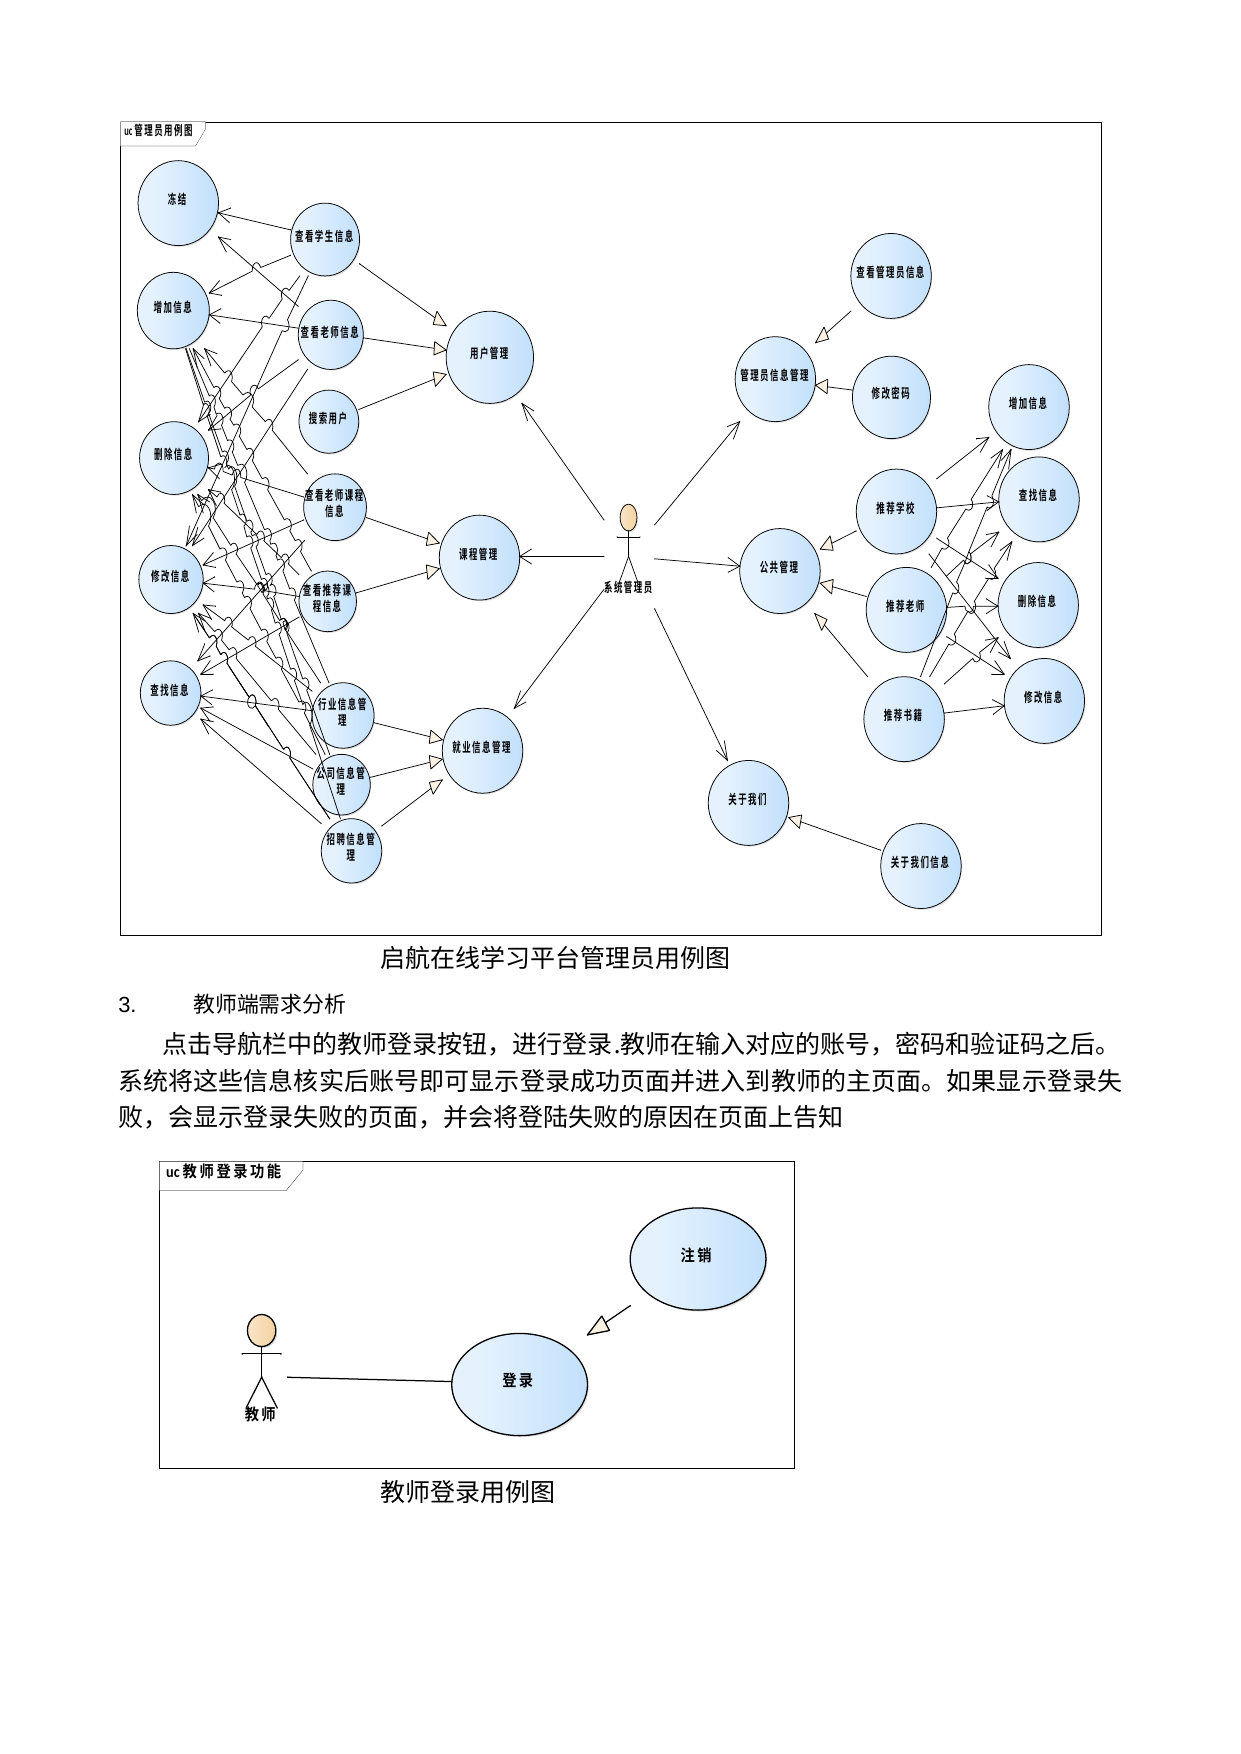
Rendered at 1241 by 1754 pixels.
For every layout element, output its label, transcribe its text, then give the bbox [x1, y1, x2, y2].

text 教师登录用例图 [337, 1472, 1122, 1508]
text 启航在线学习平台管理员用例图 [337, 939, 1122, 975]
text 点击导航栏中的教师登录按钮，进行登录.教师在输入对应的账号，密码和验证码之后。系统将这些信息核实后账号即可显示登录成功页面并进入到教师的主页面。如果显示登录失败，会显示登录失败的页面，并会将登陆失败的原因在页面上告知 [118, 1025, 1122, 1133]
subtitle 教师端需求分析 [118, 987, 1122, 1018]
